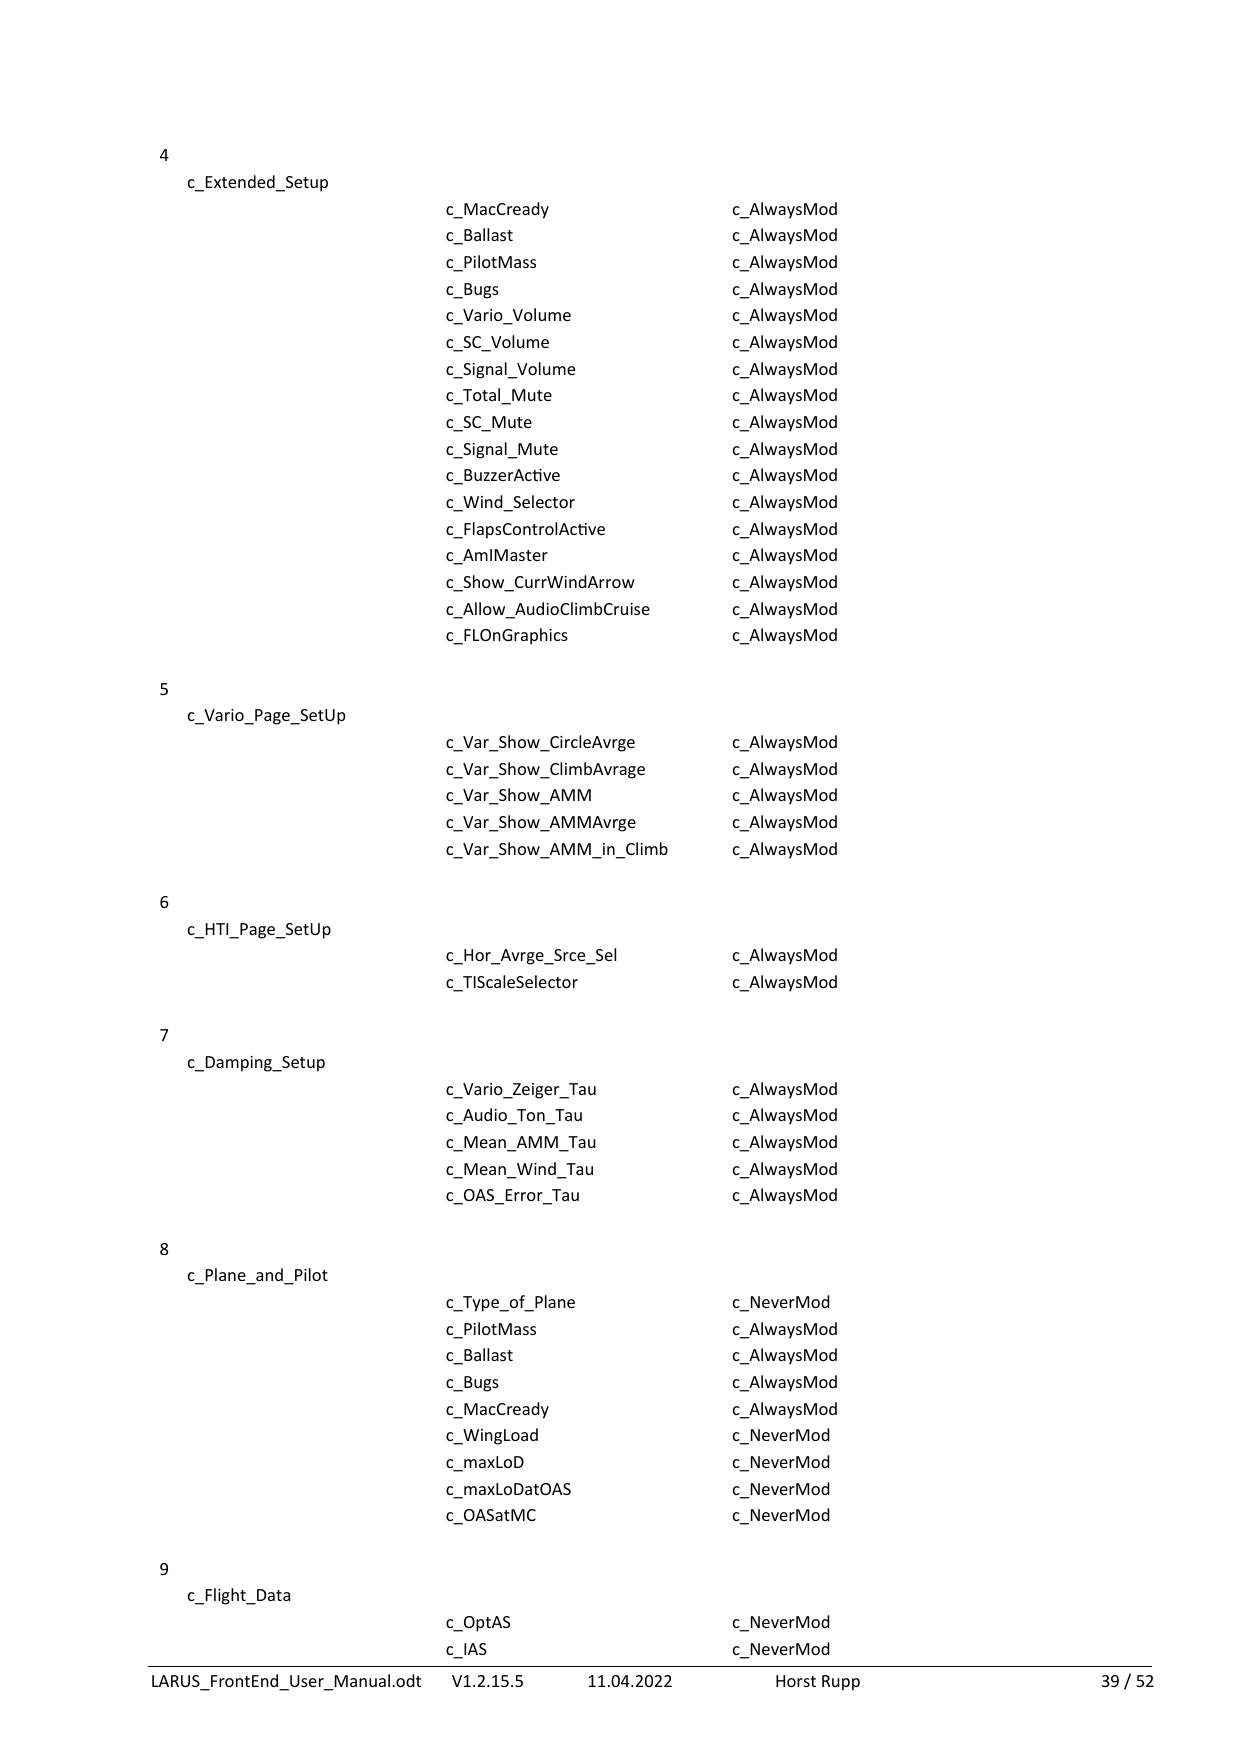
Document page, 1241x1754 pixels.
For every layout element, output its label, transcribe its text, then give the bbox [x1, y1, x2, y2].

table_cell [184, 1473, 442, 1500]
table_cell [729, 140, 913, 167]
table_cell c_SC_Mute [443, 407, 729, 433]
table_cell c_OASatMC [443, 1500, 729, 1527]
table_cell [141, 1633, 184, 1660]
table_cell [443, 887, 729, 913]
table_cell c_AlwaysMod [729, 807, 913, 833]
table_cell c_AlwaysMod [729, 353, 913, 380]
table_cell c_AlwaysMod [729, 433, 913, 460]
table_cell c_AlwaysMod [729, 1313, 913, 1340]
table_cell c_Mean_AMM_Tau [443, 1127, 729, 1153]
table_cell [141, 1073, 184, 1100]
table_cell [184, 380, 442, 407]
table_cell [443, 1580, 729, 1607]
table_cell [141, 700, 184, 727]
table_cell [141, 1260, 184, 1287]
table_cell [729, 113, 913, 140]
table_cell c_AlwaysMod [729, 247, 913, 273]
table_cell c_NeverMod [729, 1447, 913, 1473]
table_cell [141, 1127, 184, 1153]
table_cell [729, 887, 913, 913]
table_cell [184, 1100, 442, 1127]
table_cell c_AlwaysMod [729, 620, 913, 647]
table_cell [141, 167, 184, 193]
table_cell c_AlwaysMod [729, 1340, 913, 1367]
table_cell [184, 1607, 442, 1633]
table_cell [184, 727, 442, 753]
table_cell [443, 113, 729, 140]
table_cell [141, 1447, 184, 1473]
table_cell c_NeverMod [729, 1473, 913, 1500]
table_cell c_AlwaysMod [729, 1073, 913, 1100]
table_cell c_AlwaysMod [729, 1153, 913, 1180]
table_cell c_Vario_Volume [443, 300, 729, 327]
table_cell [184, 807, 442, 833]
table_cell c_HTI_Page_SetUp [184, 913, 442, 940]
table_cell c_AlwaysMod [729, 460, 913, 487]
table_cell 7 [141, 1020, 184, 1047]
table_cell c_Var_Show_CircleAvrge [443, 727, 729, 753]
table_cell [729, 1020, 913, 1047]
table_cell [729, 1233, 913, 1260]
table_cell c_AlwaysMod [729, 220, 913, 247]
table_cell c_MacCready [443, 1393, 729, 1420]
table_cell c_FLOnGraphics [443, 620, 729, 647]
table_cell [141, 860, 184, 887]
table_cell [141, 327, 184, 353]
table_cell [729, 1580, 913, 1607]
table_cell c_NeverMod [729, 1420, 913, 1447]
table_cell [184, 113, 442, 140]
table_cell [184, 433, 442, 460]
table_cell [184, 1367, 442, 1393]
table_cell c_AlwaysMod [729, 540, 913, 567]
table_cell [184, 1420, 442, 1447]
table_cell [141, 380, 184, 407]
table_cell [184, 273, 442, 300]
table_cell [141, 593, 184, 620]
table_cell [184, 1127, 442, 1153]
table_cell c_Ballast [443, 1340, 729, 1367]
table_cell [141, 1367, 184, 1393]
table_cell c_AlwaysMod [729, 1127, 913, 1153]
table_cell c_Bugs [443, 1367, 729, 1393]
table_cell c_AlwaysMod [729, 193, 913, 220]
table_cell [184, 1233, 442, 1260]
table_cell [184, 647, 442, 673]
table_cell c_AlwaysMod [729, 1180, 913, 1207]
table_cell [184, 1447, 442, 1473]
table_cell [729, 647, 913, 673]
table_cell [184, 140, 442, 167]
table_cell c_MacCready [443, 193, 729, 220]
table_cell [141, 113, 184, 140]
table_cell [184, 460, 442, 487]
table_cell c_AlwaysMod [729, 940, 913, 967]
table_cell [443, 1260, 729, 1287]
table_cell [141, 433, 184, 460]
table_cell [141, 1047, 184, 1073]
table_cell [141, 833, 184, 860]
table_cell [184, 967, 442, 993]
table_cell [141, 460, 184, 487]
table_cell [141, 967, 184, 993]
table_cell [443, 860, 729, 887]
table_cell [141, 1180, 184, 1207]
table_cell c_AlwaysMod [729, 1393, 913, 1420]
table_cell [141, 1340, 184, 1367]
table_cell c_Mean_Wind_Tau [443, 1153, 729, 1180]
table_cell [184, 487, 442, 513]
table_cell [141, 993, 184, 1020]
table_cell [184, 1153, 442, 1180]
table_cell 8 [141, 1233, 184, 1260]
table_cell c_BuzzerActive [443, 460, 729, 487]
table_cell c_Extended_Setup [184, 167, 442, 193]
table_cell [184, 593, 442, 620]
table_cell c_SC_Volume [443, 327, 729, 353]
table_cell [184, 1073, 442, 1100]
table_cell [729, 1553, 913, 1580]
table_cell c_maxLoD [443, 1447, 729, 1473]
table_cell [184, 620, 442, 647]
table_cell [443, 647, 729, 673]
table_cell 5 [141, 673, 184, 700]
table_cell [141, 647, 184, 673]
table_cell [729, 700, 913, 727]
table_cell c_Signal_Volume [443, 353, 729, 380]
table_cell [729, 673, 913, 700]
table_cell c_Plane_and_Pilot [184, 1260, 442, 1287]
table_cell [184, 193, 442, 220]
table_cell [443, 1553, 729, 1580]
table_cell c_OptAS [443, 1607, 729, 1633]
table_cell c_AlwaysMod [729, 1367, 913, 1393]
table_cell [184, 1287, 442, 1313]
table_cell [141, 1607, 184, 1633]
table_cell [184, 833, 442, 860]
table_cell [141, 567, 184, 593]
table_cell [184, 1020, 442, 1047]
table_cell [184, 1180, 442, 1207]
table_cell [184, 1207, 442, 1233]
table_cell [141, 513, 184, 540]
table_cell [141, 913, 184, 940]
table_cell [184, 247, 442, 273]
table_cell [141, 247, 184, 273]
table_cell [443, 1020, 729, 1047]
table_cell [141, 753, 184, 780]
table_cell c_Var_Show_AMM [443, 780, 729, 807]
table_cell [141, 1153, 184, 1180]
table_cell [729, 1527, 913, 1553]
table_cell [729, 993, 913, 1020]
table_cell [141, 727, 184, 753]
table_cell [141, 407, 184, 433]
table_cell [141, 487, 184, 513]
table_cell [141, 1420, 184, 1447]
table_cell [443, 673, 729, 700]
table_cell c_Wind_Selector [443, 487, 729, 513]
table_cell [141, 300, 184, 327]
table_cell c_TIScaleSelector [443, 967, 729, 993]
table_cell [184, 407, 442, 433]
table_cell c_Var_Show_AMMAvrge [443, 807, 729, 833]
table_cell c_Type_of_Plane [443, 1287, 729, 1313]
table_cell [184, 1393, 442, 1420]
table_cell c_Allow_AudioClimbCruise [443, 593, 729, 620]
table_cell 4 [141, 140, 184, 167]
table_cell c_Total_Mute [443, 380, 729, 407]
table_cell 6 [141, 887, 184, 913]
table_cell [141, 1580, 184, 1607]
table_cell c_AlwaysMod [729, 593, 913, 620]
table_cell [729, 1207, 913, 1233]
table_cell [141, 353, 184, 380]
table_cell c_AlwaysMod [729, 380, 913, 407]
table_cell c_Ballast [443, 220, 729, 247]
table_cell [184, 567, 442, 593]
table_cell [141, 1500, 184, 1527]
table_cell [184, 1500, 442, 1527]
table_cell [141, 540, 184, 567]
table_cell [184, 300, 442, 327]
table_cell [184, 887, 442, 913]
table_cell [141, 940, 184, 967]
table_cell [184, 220, 442, 247]
table_cell [443, 140, 729, 167]
table_cell [141, 1207, 184, 1233]
table_cell [184, 513, 442, 540]
table_cell [184, 1553, 442, 1580]
table_cell c_AlwaysMod [729, 753, 913, 780]
table_cell [141, 1393, 184, 1420]
table_cell [729, 913, 913, 940]
table_cell c_WingLoad [443, 1420, 729, 1447]
table_cell [184, 353, 442, 380]
table_cell c_Vario_Page_SetUp [184, 700, 442, 727]
table_cell [729, 167, 913, 193]
table_cell c_AlwaysMod [729, 407, 913, 433]
table_cell [184, 1340, 442, 1367]
table_cell [184, 1313, 442, 1340]
table_cell c_AlwaysMod [729, 273, 913, 300]
table_cell c_AlwaysMod [729, 513, 913, 540]
table_cell c_AmIMaster [443, 540, 729, 567]
table_cell c_AlwaysMod [729, 487, 913, 513]
table_cell c_Var_Show_AMM_in_Climb [443, 833, 729, 860]
table_cell [443, 993, 729, 1020]
table_cell [141, 1473, 184, 1500]
table_cell c_OAS_Error_Tau [443, 1180, 729, 1207]
table_cell [184, 540, 442, 567]
table_cell [443, 1527, 729, 1553]
table_cell [141, 620, 184, 647]
table_cell [184, 993, 442, 1020]
table_cell [184, 780, 442, 807]
table_cell [443, 1233, 729, 1260]
table_cell [141, 193, 184, 220]
table_cell c_NeverMod [729, 1607, 913, 1633]
table_cell [141, 807, 184, 833]
table_cell c_AlwaysMod [729, 967, 913, 993]
table_cell c_NeverMod [729, 1287, 913, 1313]
table_cell [184, 753, 442, 780]
table_cell 9 [141, 1553, 184, 1580]
table_cell [141, 1527, 184, 1553]
table_cell c_AlwaysMod [729, 833, 913, 860]
table_cell c_FlapsControlActive [443, 513, 729, 540]
table_cell c_AlwaysMod [729, 1100, 913, 1127]
table_cell [141, 220, 184, 247]
table_cell c_Hor_Avrge_Srce_Sel [443, 940, 729, 967]
table_cell c_PilotMass [443, 1313, 729, 1340]
table_cell c_NeverMod [729, 1500, 913, 1527]
table_cell [443, 1207, 729, 1233]
table_cell c_AlwaysMod [729, 780, 913, 807]
table_cell c_AlwaysMod [729, 327, 913, 353]
table_cell c_maxLoDatOAS [443, 1473, 729, 1500]
table_cell [184, 1527, 442, 1553]
table_cell [184, 673, 442, 700]
table_cell [443, 167, 729, 193]
table_cell c_Bugs [443, 273, 729, 300]
table_cell [141, 273, 184, 300]
table_cell [729, 860, 913, 887]
table_cell [729, 1260, 913, 1287]
table_cell [443, 700, 729, 727]
table_cell [729, 1047, 913, 1073]
table_cell [141, 1100, 184, 1127]
table_cell [443, 1047, 729, 1073]
table_cell c_PilotMass [443, 247, 729, 273]
table_cell [141, 780, 184, 807]
table_cell c_Flight_Data [184, 1580, 442, 1607]
table_cell [141, 1287, 184, 1313]
table_cell c_Var_Show_ClimbAvrage [443, 753, 729, 780]
table_cell [141, 1313, 184, 1340]
table_cell c_AlwaysMod [729, 727, 913, 753]
table_cell [184, 327, 442, 353]
table_cell [443, 913, 729, 940]
table_cell c_Signal_Mute [443, 433, 729, 460]
table_cell c_Show_CurrWindArrow [443, 567, 729, 593]
table_cell [184, 860, 442, 887]
table_cell c_NeverMod [729, 1633, 913, 1660]
table_cell c_Audio_Ton_Tau [443, 1100, 729, 1127]
table_cell [184, 1633, 442, 1660]
table_cell c_AlwaysMod [729, 300, 913, 327]
table_cell c_IAS [443, 1633, 729, 1660]
table_cell [184, 940, 442, 967]
table_cell c_Damping_Setup [184, 1047, 442, 1073]
table_cell c_AlwaysMod [729, 567, 913, 593]
table_cell c_Vario_Zeiger_Tau [443, 1073, 729, 1100]
